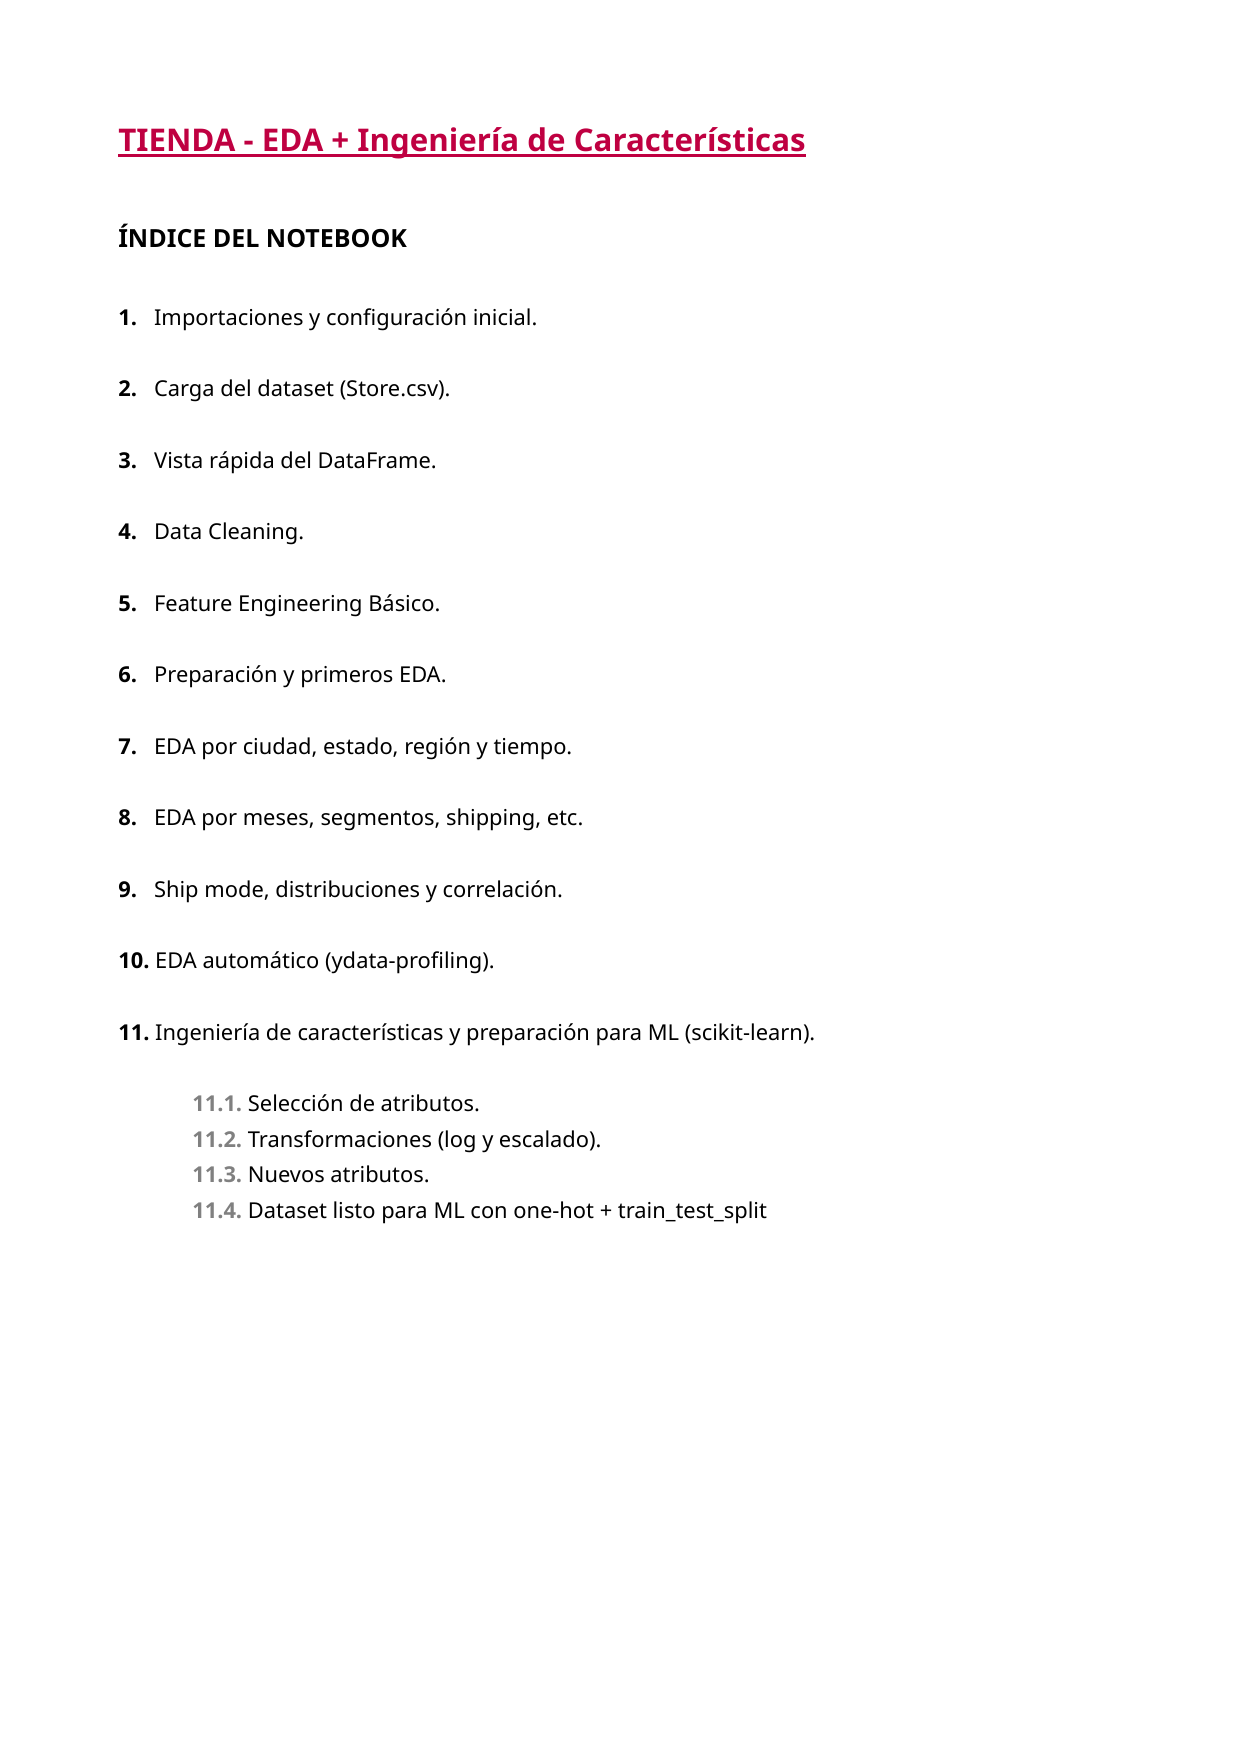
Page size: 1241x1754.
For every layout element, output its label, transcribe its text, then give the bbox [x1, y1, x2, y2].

text 10. EDA automático (ydata-profiling). [118, 945, 1122, 975]
text 3. Vista rápida del DataFrame. [118, 445, 1122, 474]
text 2. Carga del dataset (Store.csv). [118, 373, 1122, 403]
text 4. Data Cleaning. [118, 516, 1122, 546]
text 1. Importaciones y configuración inicial. [118, 302, 1122, 332]
text 6. Preparación y primeros EDA. [118, 659, 1122, 689]
text 7. EDA por ciudad, estado, región y tiempo. [118, 731, 1122, 760]
text 8. EDA por meses, segmentos, shipping, etc. [118, 802, 1122, 832]
subtitle TIENDA - EDA + Ingeniería de Características [118, 118, 1122, 161]
text ÍNDICE DEL NOTEBOOK [118, 220, 1122, 254]
text 9. Ship mode, distribuciones y correlación. [118, 873, 1122, 903]
text 11.2. Transformaciones (log y escalado). [118, 1124, 1122, 1153]
text 5. Feature Engineering Básico. [118, 588, 1122, 617]
text 11. Ingeniería de características y preparación para ML (scikit-learn). [118, 1016, 1122, 1046]
text 11.3. Nuevos atributos. [118, 1159, 1122, 1189]
text 11.4. Dataset listo para ML con one-hot + train_test_split [118, 1195, 1122, 1225]
text 11.1. Selección de atributos. [118, 1088, 1122, 1118]
